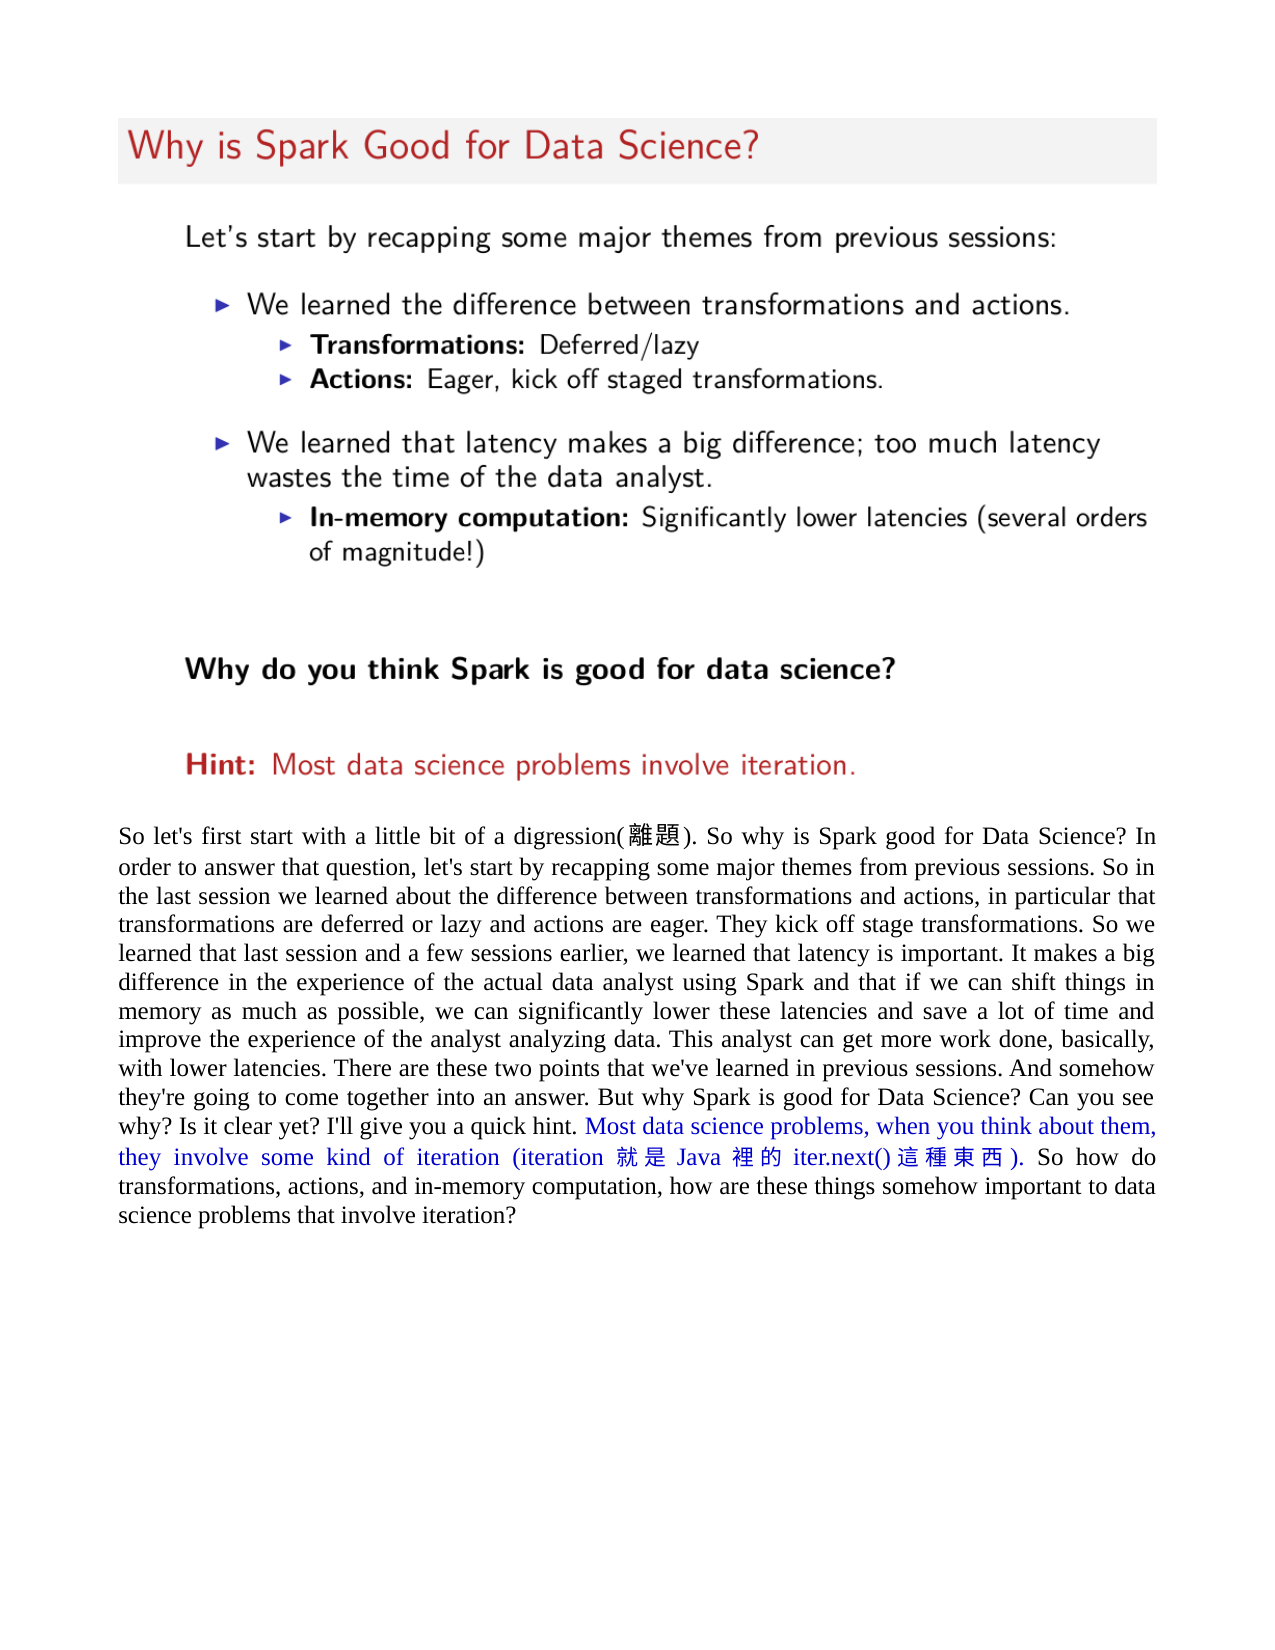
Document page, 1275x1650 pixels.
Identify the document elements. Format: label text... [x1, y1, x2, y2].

text So let's first start with a little bit of a digression(離題). So why is Spark good for Data Science? In order to answer that question, let's start by recapping some major themes from previous sessions. So in the last session we learned about the difference between transformations and actions, in particular that transformations are deferred or lazy and actions are eager. They kick off stage transformations. So we learned that last session and a few sessions earlier, we learned that latency is important. It makes a big difference in the experience of the actual data analyst using Spark and that if we can shift things in memory as much as possible, we can significantly lower these latencies and save a lot of time and improve the experience of the analyst analyzing data. This analyst can get more work done, basically, with lower latencies. There are these two points that we've learned in previous sessions. And somehow they're going to come together into an answer. But why Spark is good for Data Science? Can you see why? Is it clear yet? I'll give you a quick hint. Most data science problems, when you think about them, they involve some kind of iteration (iteration就是Java裡的iter.next()這種東西). So how do transformations, actions, and in-memory computation, how are these things somehow important to data science problems that involve iteration? [118, 816, 1157, 1229]
picture [118, 118, 1157, 787]
